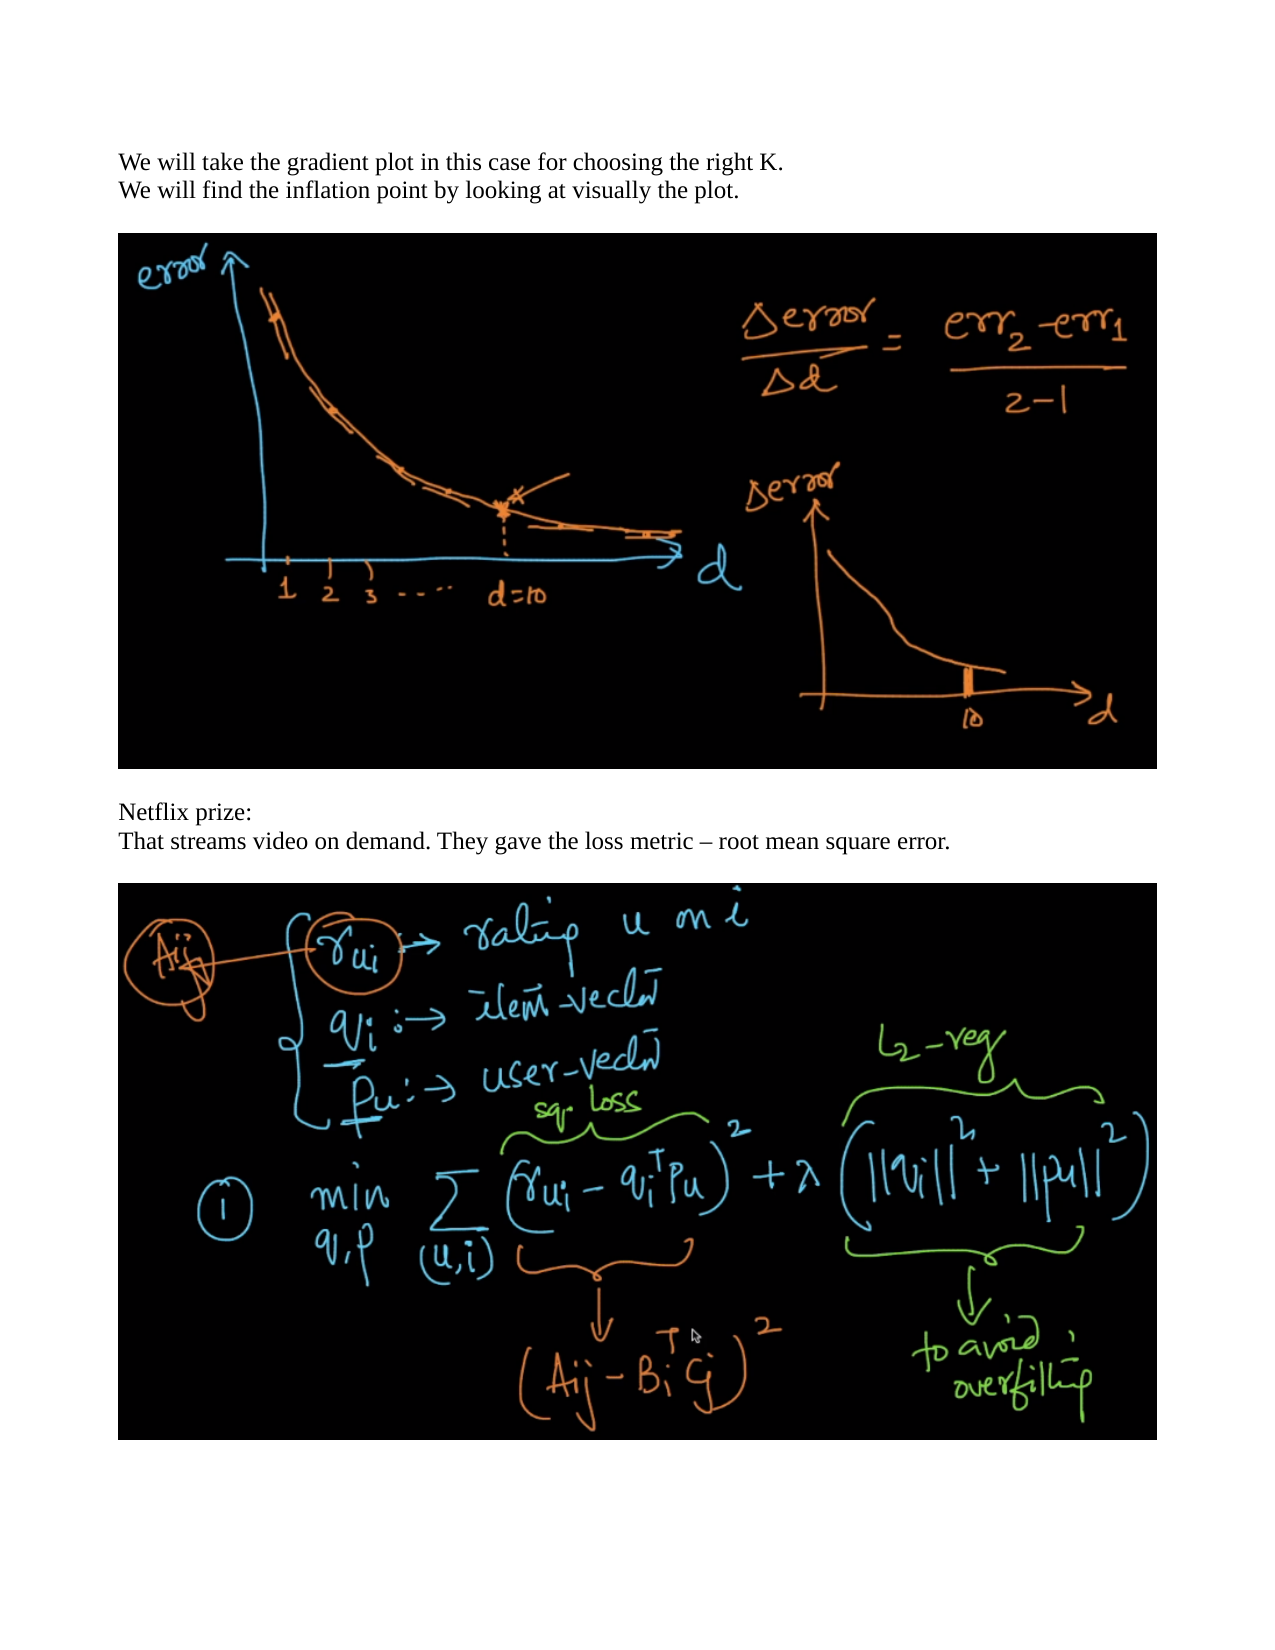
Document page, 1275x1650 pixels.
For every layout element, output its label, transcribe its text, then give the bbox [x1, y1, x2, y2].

picture [118, 883, 1157, 1440]
text We will find the inflation point by looking at visually the plot. [118, 176, 1157, 204]
text We will take the gradient plot in this case for choosing the right K. [118, 147, 1157, 176]
text That streams video on demand. They gave the loss metric – root mean square error. [118, 826, 1157, 855]
text Netflix prize: [118, 797, 1157, 826]
picture [118, 233, 1157, 769]
